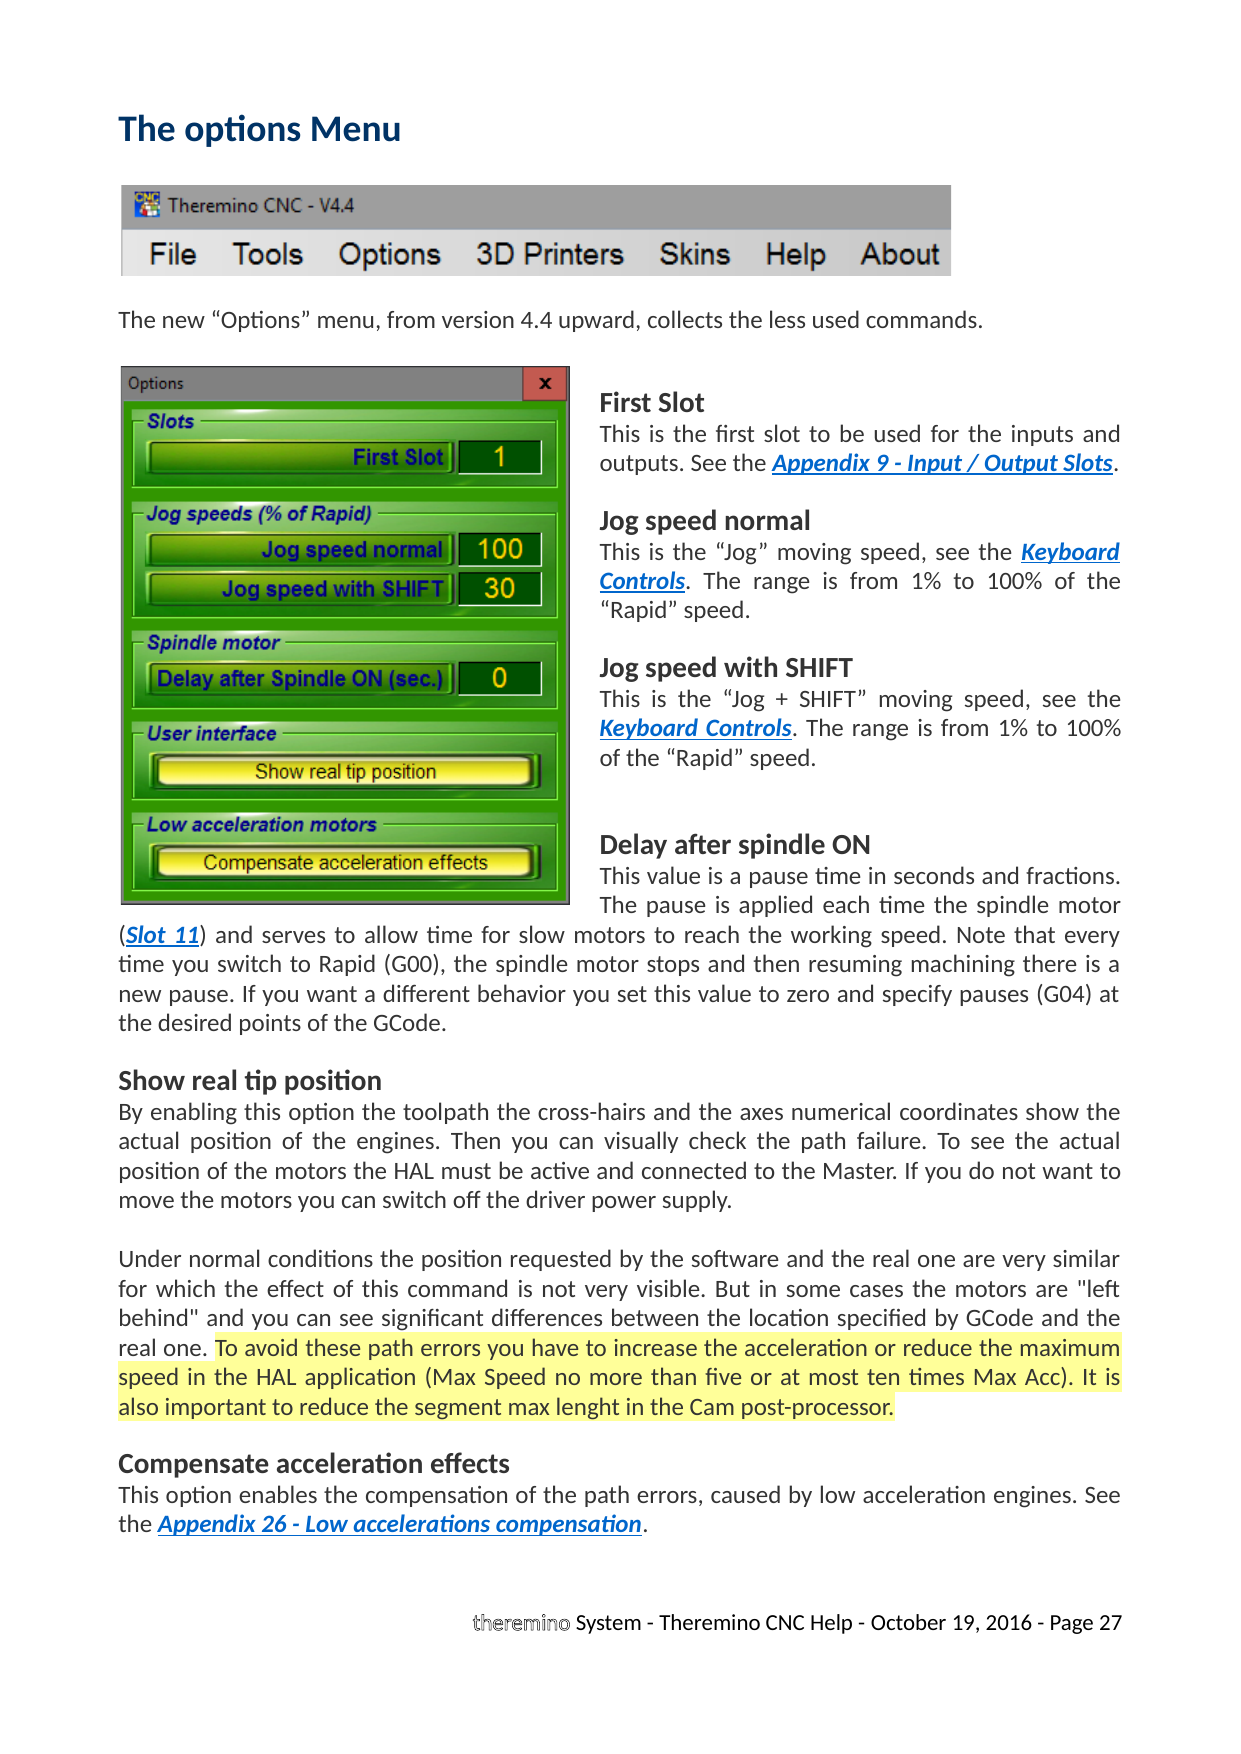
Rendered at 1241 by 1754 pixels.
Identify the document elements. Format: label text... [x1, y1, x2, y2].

text This is the “Jog + SHIFT” moving speed, see the Keyboard Controls. The range is from 1% to 100% of the “Rapid” speed. [570, 684, 1122, 772]
text First Slot [570, 389, 1122, 418]
text The new “Options” menu, from version 4.4 upward, collects the less used commands. [118, 160, 1122, 334]
text Under normal conditions the position requested by the software and the real one are very similar for which the effect of this command is not very visible. But in some cases the motors are "left behind" and you can see significant differences between the location specified by GCode and the real one. To avoid these path errors you have to increase the acceleration or reduce the maximum speed in the HAL application (Max Speed no more than five or at most ten times Max Acc). It is also important to reduce the segment max lenght in the Cam post-processor. [118, 1244, 1122, 1421]
text Delay after spindle ON [570, 831, 1122, 861]
text Show real tip position [118, 1067, 1122, 1097]
subtitle The options Menu [118, 118, 1122, 148]
text Jog speed normal [570, 507, 1122, 536]
text By enabling this option the toolpath the cross-hairs and the axes numerical coordinates show the actual position of the engines. Then you can visually check the path failure. To see the actual position of the motors the HAL must be active and connected to the Master. If you do not want to move the motors you can switch off the driver power supply. [118, 1097, 1122, 1214]
text This value is a pause time in seconds and fractions. The pause is applied each time the spindle motor (Slot 11) and serves to allow time for slow motors to reach the working speed. Note that every time you switch to Rapid (G00), the spindle motor stops and then resuming machining there is a new pause. If you want a different behavior you set this value to zero and specify pauses (G04) at the desired points of the GCode. [118, 861, 1122, 1038]
text This option enables the compensation of the path errors, caused by low acceleration engines. See the Appendix 26 - Low accelerations compensation. [118, 1480, 1122, 1539]
text This is the “Jog” moving speed, see the Keyboard Controls. The range is from 1% to 100% of the “Rapid” speed. [570, 536, 1122, 625]
picture [120, 366, 570, 905]
picture [121, 185, 952, 276]
text This is the first slot to be used for the inputs and outputs. See the Appendix 9 - Input / Output Slots. [570, 418, 1122, 477]
text Jog speed with SHIFT [570, 654, 1122, 684]
text Compensate acceleration effects [118, 1450, 1122, 1480]
